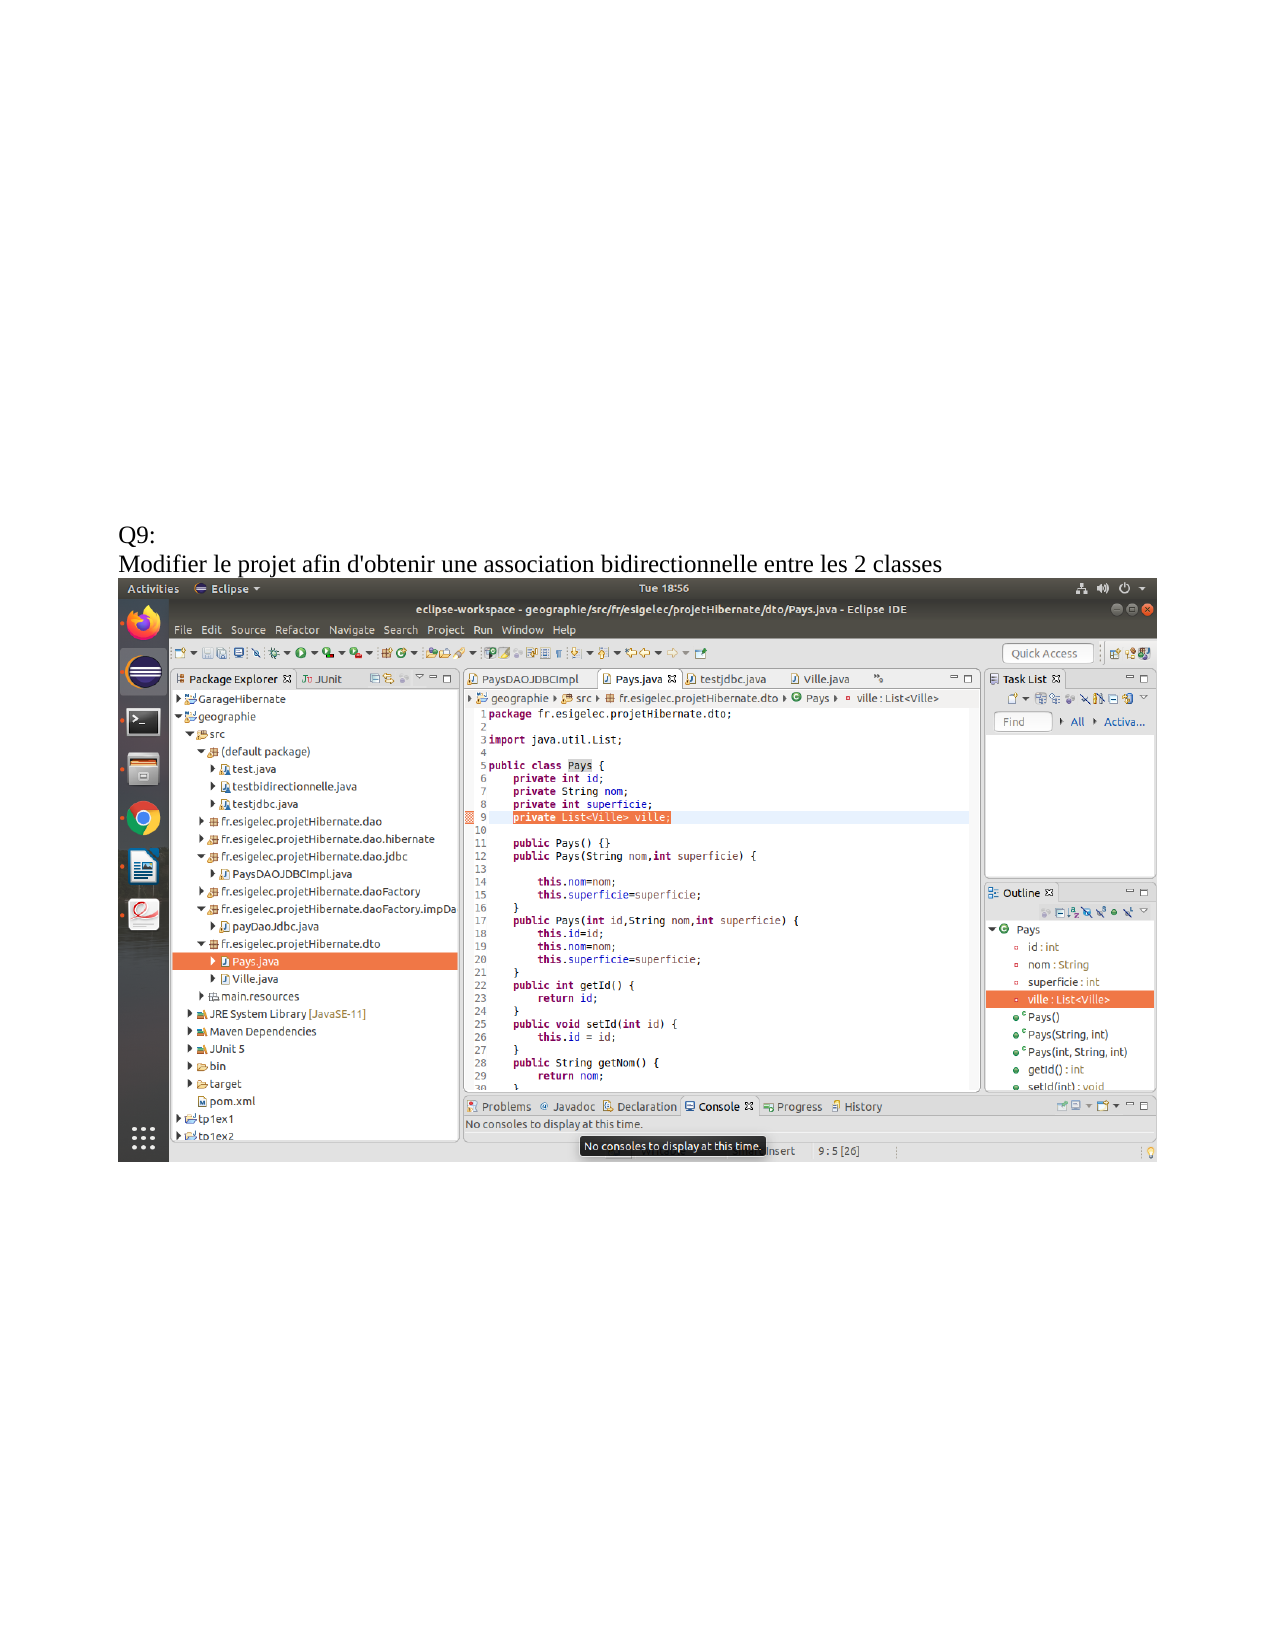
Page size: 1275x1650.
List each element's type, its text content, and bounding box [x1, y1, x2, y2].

text Q9: [118, 521, 1157, 549]
picture [118, 578, 1157, 1162]
text Modifier le projet afin d'obtenir une association bidirectionnelle entre les 2 classes [118, 549, 1157, 578]
